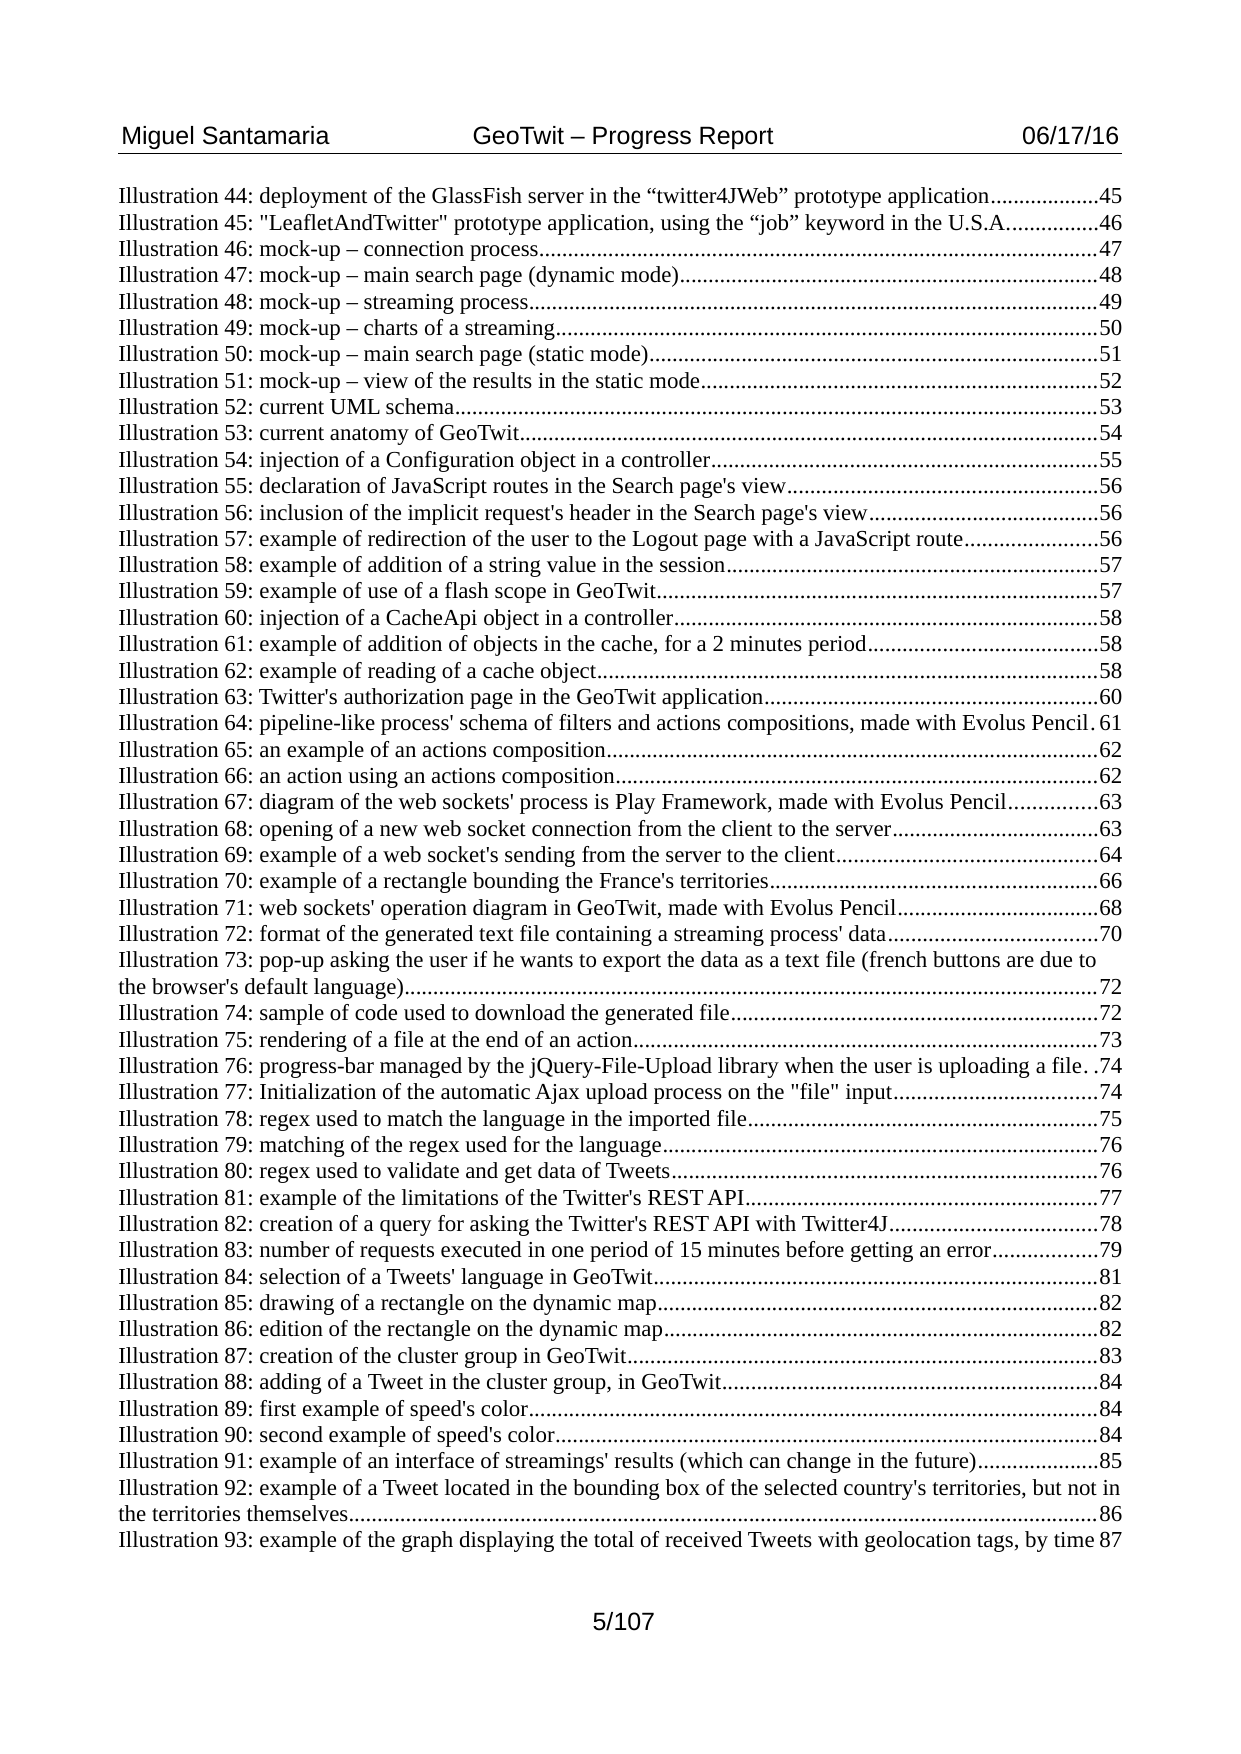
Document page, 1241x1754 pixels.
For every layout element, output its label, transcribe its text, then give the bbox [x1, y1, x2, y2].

text Illustration 72: format of the generated text file containing a streaming process' data 70 [118, 920, 1122, 947]
text Illustration 65: an example of an actions composition 62 [118, 736, 1122, 762]
text Illustration 53: current anatomy of GeoTwit 54 [118, 419, 1122, 446]
text Illustration 50: mock-up – main search page (static mode) 51 [118, 340, 1122, 367]
text Illustration 62: example of reading of a cache object 58 [118, 657, 1122, 683]
text Illustration 57: example of redirection of the user to the Logout page with a JavaScript route 56 [118, 525, 1122, 551]
text Illustration 46: mock-up – connection process 47 [118, 235, 1122, 261]
text Illustration 84: selection of a Tweets' language in GeoTwit 81 [118, 1263, 1122, 1289]
text Illustration 71: web sockets' operation diagram in GeoTwit, made with Evolus Pencil 68 [118, 894, 1122, 920]
text Illustration 59: example of use of a flash scope in GeoTwit 57 [118, 578, 1122, 604]
text Illustration 54: injection of a Configuration object in a controller 55 [118, 446, 1122, 472]
text Illustration 44: deployment of the GlassFish server in the “twitter4JWeb” prototype application 45 [118, 182, 1122, 209]
text Illustration 73: pop-up asking the user if he wants to export the data as a text file (french buttons are due to the browser's default language) 72 [118, 947, 1122, 999]
text Illustration 75: rendering of a file at the end of an action 73 [118, 1026, 1122, 1052]
text Illustration 66: an action using an actions composition 62 [118, 762, 1122, 788]
text Illustration 93: example of the graph displaying the total of received Tweets with geolocation tags, by time 87 [118, 1526, 1122, 1553]
text Illustration 86: edition of the rectangle on the dynamic map 82 [118, 1316, 1122, 1342]
text Illustration 60: injection of a CacheApi object in a controller 58 [118, 604, 1122, 630]
text Illustration 69: example of a web socket's sending from the server to the client 64 [118, 841, 1122, 867]
text Illustration 74: sample of code used to download the generated file 72 [118, 999, 1122, 1026]
text Illustration 90: second example of speed's color 84 [118, 1421, 1122, 1447]
text Illustration 67: diagram of the web sockets' process is Play Framework, made with Evolus Pencil 63 [118, 788, 1122, 815]
text Illustration 63: Twitter's authorization page in the GeoTwit application 60 [118, 683, 1122, 709]
text Illustration 80: regex used to validate and get data of Tweets 76 [118, 1157, 1122, 1184]
text Illustration 79: matching of the regex used for the language 76 [118, 1131, 1122, 1157]
text Illustration 70: example of a rectangle bounding the France's territories 66 [118, 867, 1122, 894]
text Illustration 51: mock-up – view of the results in the static mode 52 [118, 367, 1122, 393]
text Illustration 45: "LeafletAndTwitter" prototype application, using the “job” keyword in the U.S.A. 46 [118, 209, 1122, 235]
text Illustration 48: mock-up – streaming process 49 [118, 288, 1122, 314]
text Illustration 64: pipeline-like process' schema of filters and actions compositions, made with Evolus Pencil 61 [118, 709, 1122, 736]
text Illustration 61: example of addition of objects in the cache, for a 2 minutes period 58 [118, 630, 1122, 657]
text Illustration 49: mock-up – charts of a streaming 50 [118, 314, 1122, 340]
text Illustration 68: opening of a new web socket connection from the client to the server 63 [118, 815, 1122, 841]
text Illustration 52: current UML schema 53 [118, 393, 1122, 419]
text Illustration 88: adding of a Tweet in the cluster group, in GeoTwit 84 [118, 1368, 1122, 1394]
text Illustration 91: example of an interface of streamings' results (which can change in the future) 85 [118, 1447, 1122, 1474]
text Illustration 58: example of addition of a string value in the session 57 [118, 551, 1122, 578]
text Illustration 87: creation of the cluster group in GeoTwit 83 [118, 1342, 1122, 1368]
text Illustration 83: number of requests executed in one period of 15 minutes before getting an error 79 [118, 1236, 1122, 1263]
text Illustration 77: Initialization of the automatic Ajax upload process on the "file" input 74 [118, 1078, 1122, 1105]
text Illustration 89: first example of speed's color 84 [118, 1394, 1122, 1421]
text Illustration 56: inclusion of the implicit request's header in the Search page's view 56 [118, 498, 1122, 525]
text Illustration 55: declaration of JavaScript routes in the Search page's view 56 [118, 472, 1122, 498]
text Illustration 85: drawing of a rectangle on the dynamic map 82 [118, 1289, 1122, 1316]
text Illustration 76: progress-bar managed by the jQuery-File-Upload library when the user is uploading a file 74 [118, 1052, 1122, 1078]
text Illustration 82: creation of a query for asking the Twitter's REST API with Twitter4J 78 [118, 1210, 1122, 1236]
text Illustration 78: regex used to match the language in the imported file 75 [118, 1105, 1122, 1131]
text Illustration 92: example of a Tweet located in the bounding box of the selected country's territories, but not in the territories themselves 86 [118, 1474, 1122, 1526]
text Illustration 47: mock-up – main search page (dynamic mode) 48 [118, 261, 1122, 288]
text Illustration 81: example of the limitations of the Twitter's REST API 77 [118, 1184, 1122, 1210]
